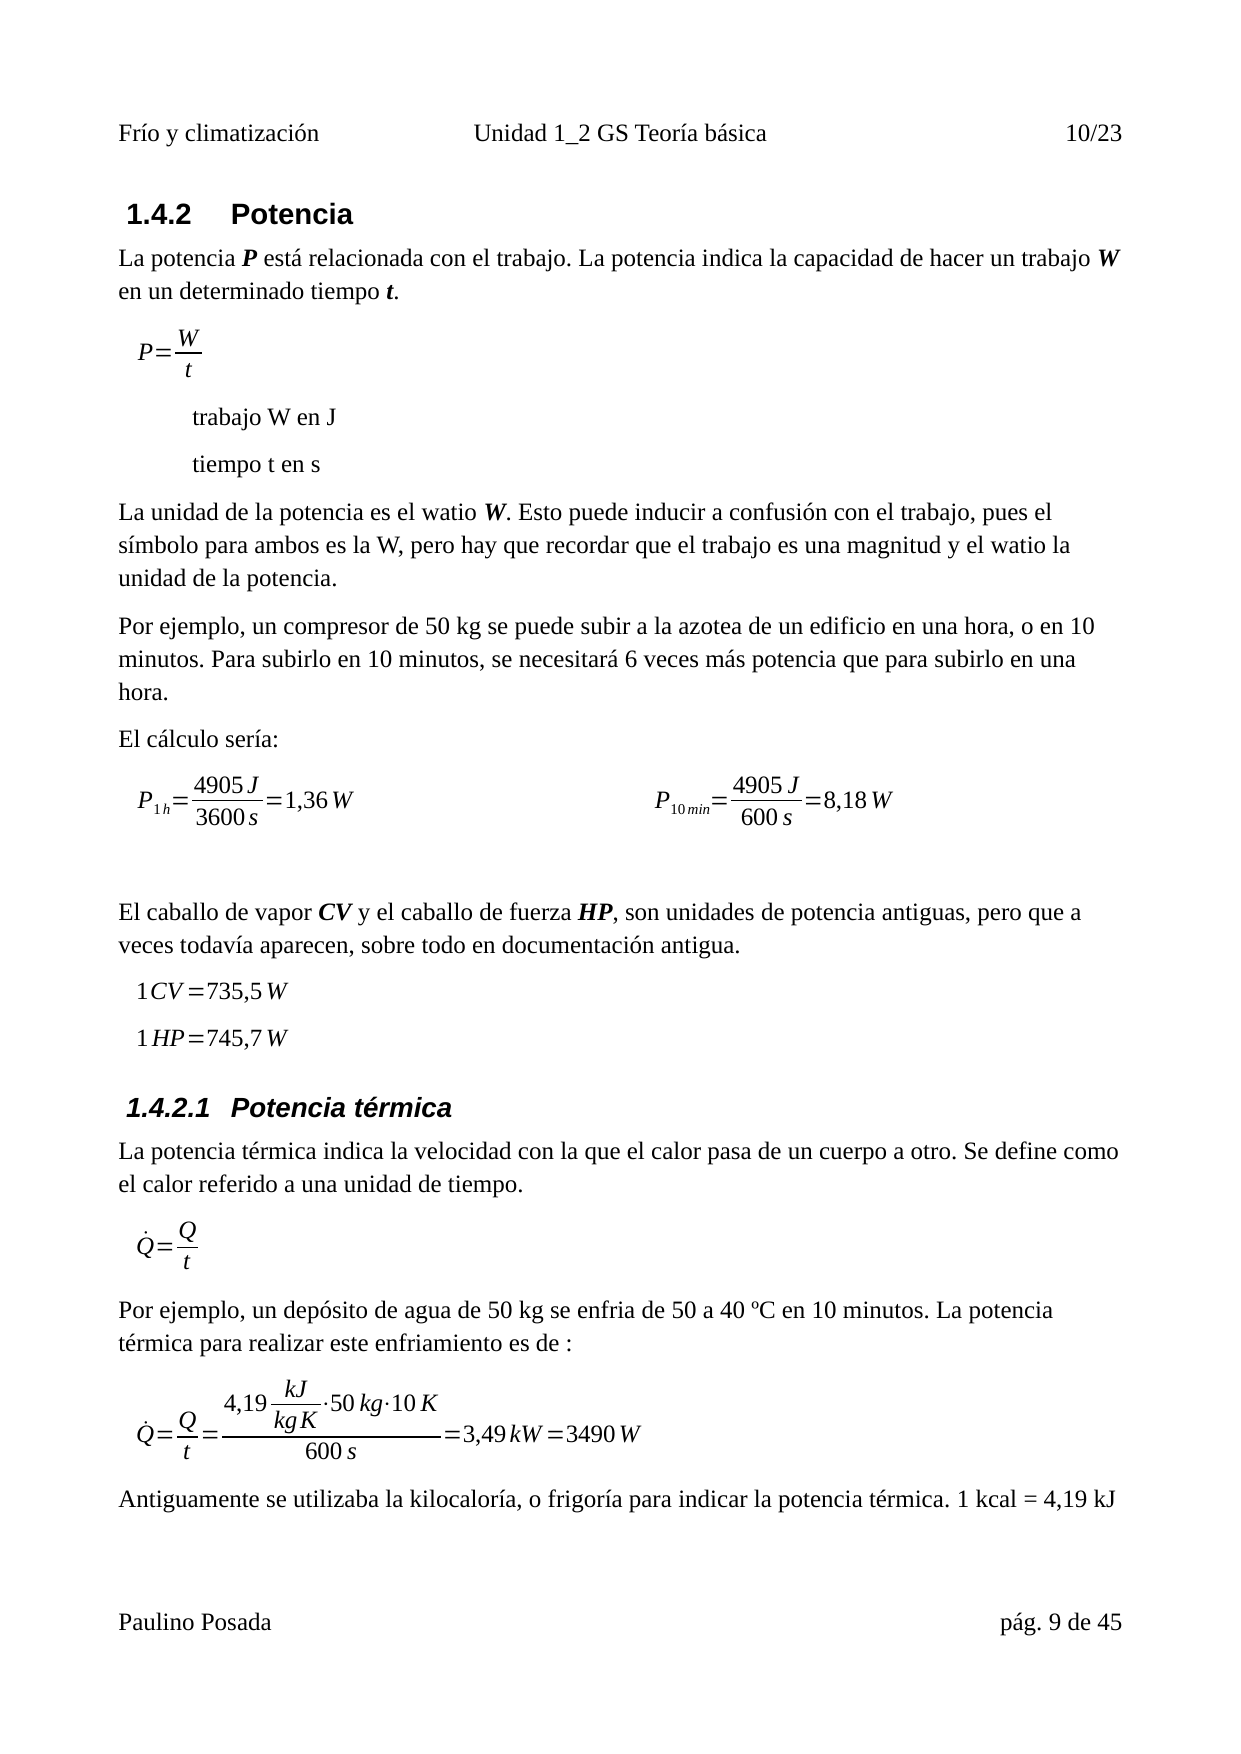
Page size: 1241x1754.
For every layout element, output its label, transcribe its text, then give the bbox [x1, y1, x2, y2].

text La potencia térmica indica la velocidad con la que el calor pasa de un cuerpo a otro. Se define como el calor referido a una unidad de tiempo. [118, 1136, 1122, 1198]
text tiempo t en s [118, 449, 1122, 478]
text El caballo de vapor CV y el caballo de fuerza HP, son unidades de potencia antiguas, pero que a veces todavía aparecen, sobre todo en documentación antigua. [118, 897, 1122, 959]
text La potencia P está relacionada con el trabajo. La potencia indica la capacidad de hacer un trabajo W en un determinado tiempo t. [118, 243, 1122, 305]
subtitle Potencia [118, 197, 1122, 231]
text trabajo W en J [118, 402, 1122, 431]
subtitle Potencia térmica [118, 1092, 1122, 1124]
text Por ejemplo, un depósito de agua de 50 kg se enfria de 50 a 40 ºC en 10 minutos. La potencia térmica para realizar este enfriamiento es de : [118, 1295, 1122, 1357]
text Por ejemplo, un compresor de 50 kg se puede subir a la azotea de un edificio en una hora, o en 10 minutos. Para subirlo en 10 minutos, se necesitará 6 veces más potencia que para subirlo en una hora. [118, 611, 1122, 706]
text Antiguamente se utilizaba la kilocaloría, o frigoría para indicar la potencia térmica. 1 kcal = 4,19 kJ [118, 1484, 1122, 1513]
text La unidad de la potencia es el watio W. Esto puede inducir a confusión con el trabajo, pues el símbolo para ambos es la W, pero hay que recordar que el trabajo es una magnitud y el watio la unidad de la potencia. [118, 497, 1122, 592]
text El cálculo sería: [118, 724, 1122, 753]
